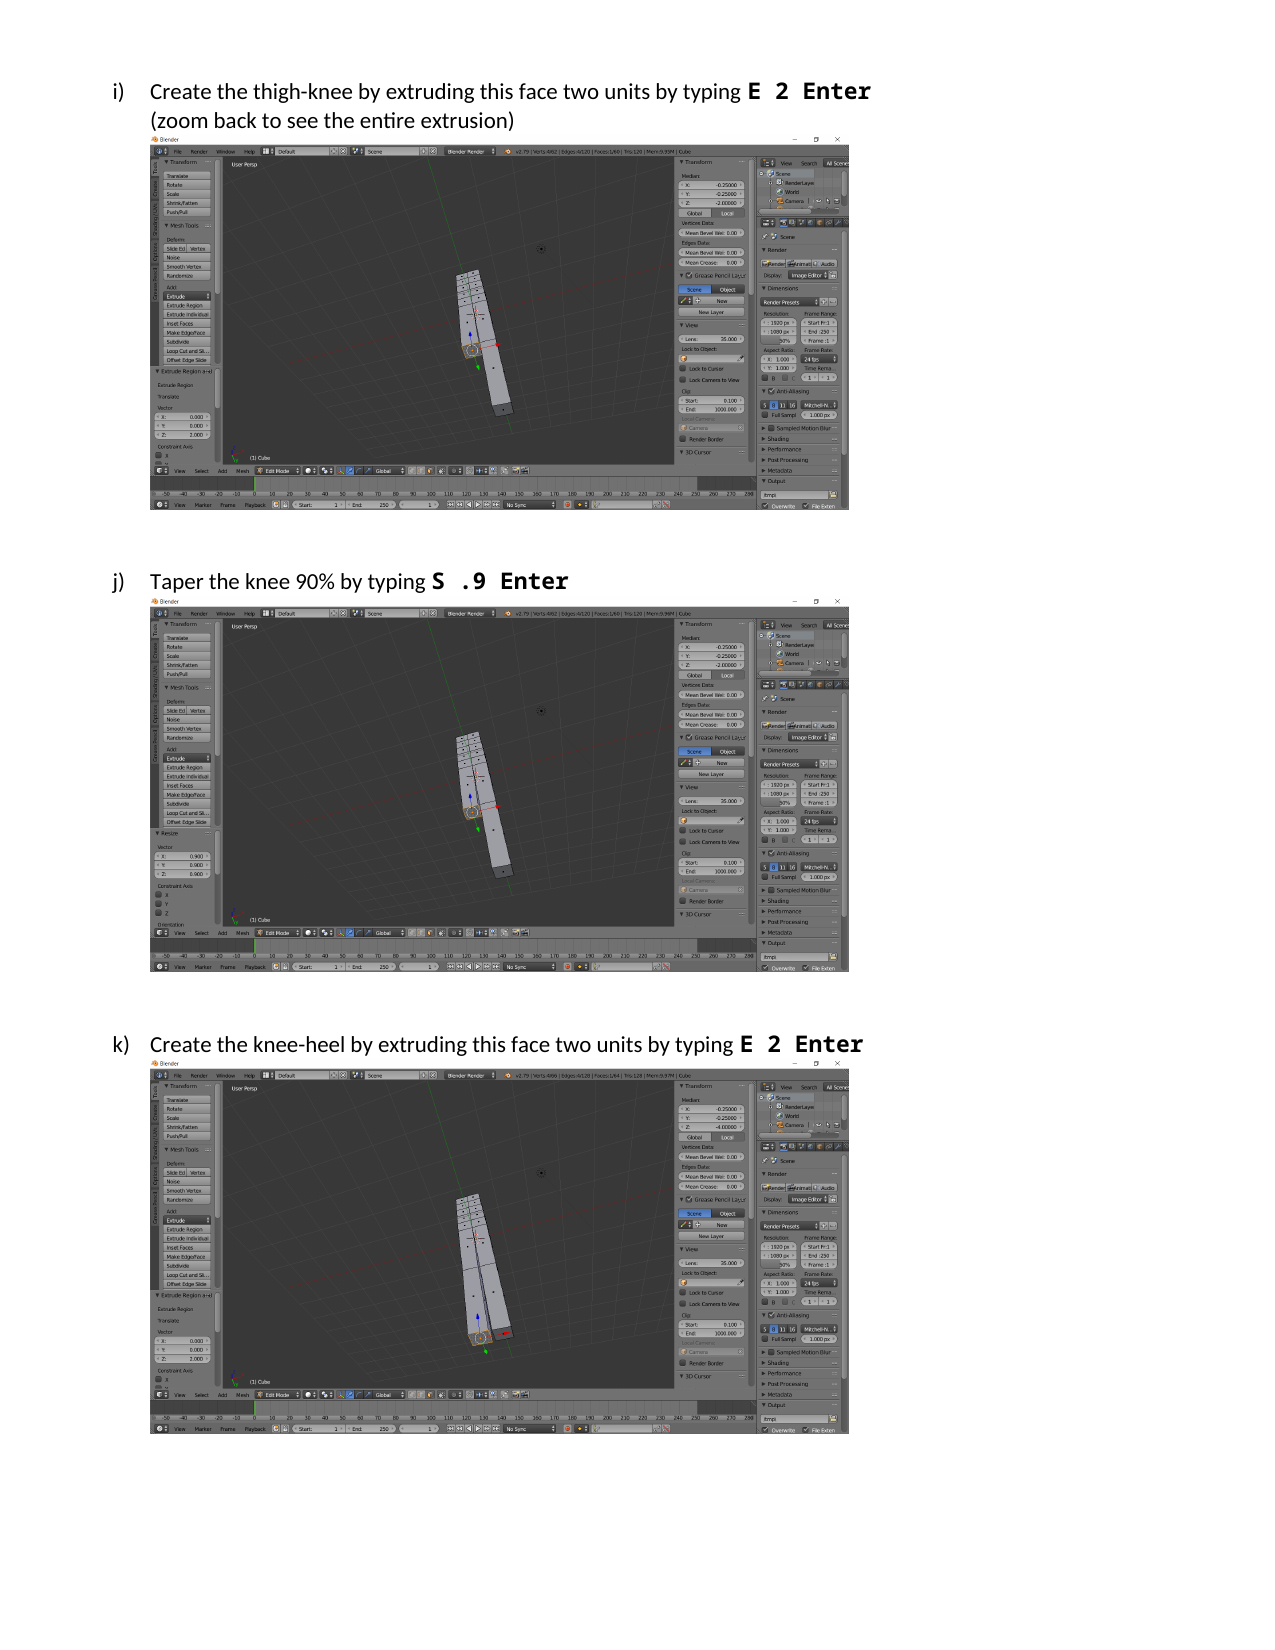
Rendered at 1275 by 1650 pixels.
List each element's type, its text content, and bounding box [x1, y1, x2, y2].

list Create the thigh-knee by extruding this face two units by typing E 2 Enter (zoom back to see the entire extrusion) [112, 75, 1200, 509]
list Taper the knee 90% by typing S .9 Enter [112, 565, 1200, 972]
list Create the knee-heel by extruding this face two units by typing E 2 Enter [112, 1028, 1200, 1434]
